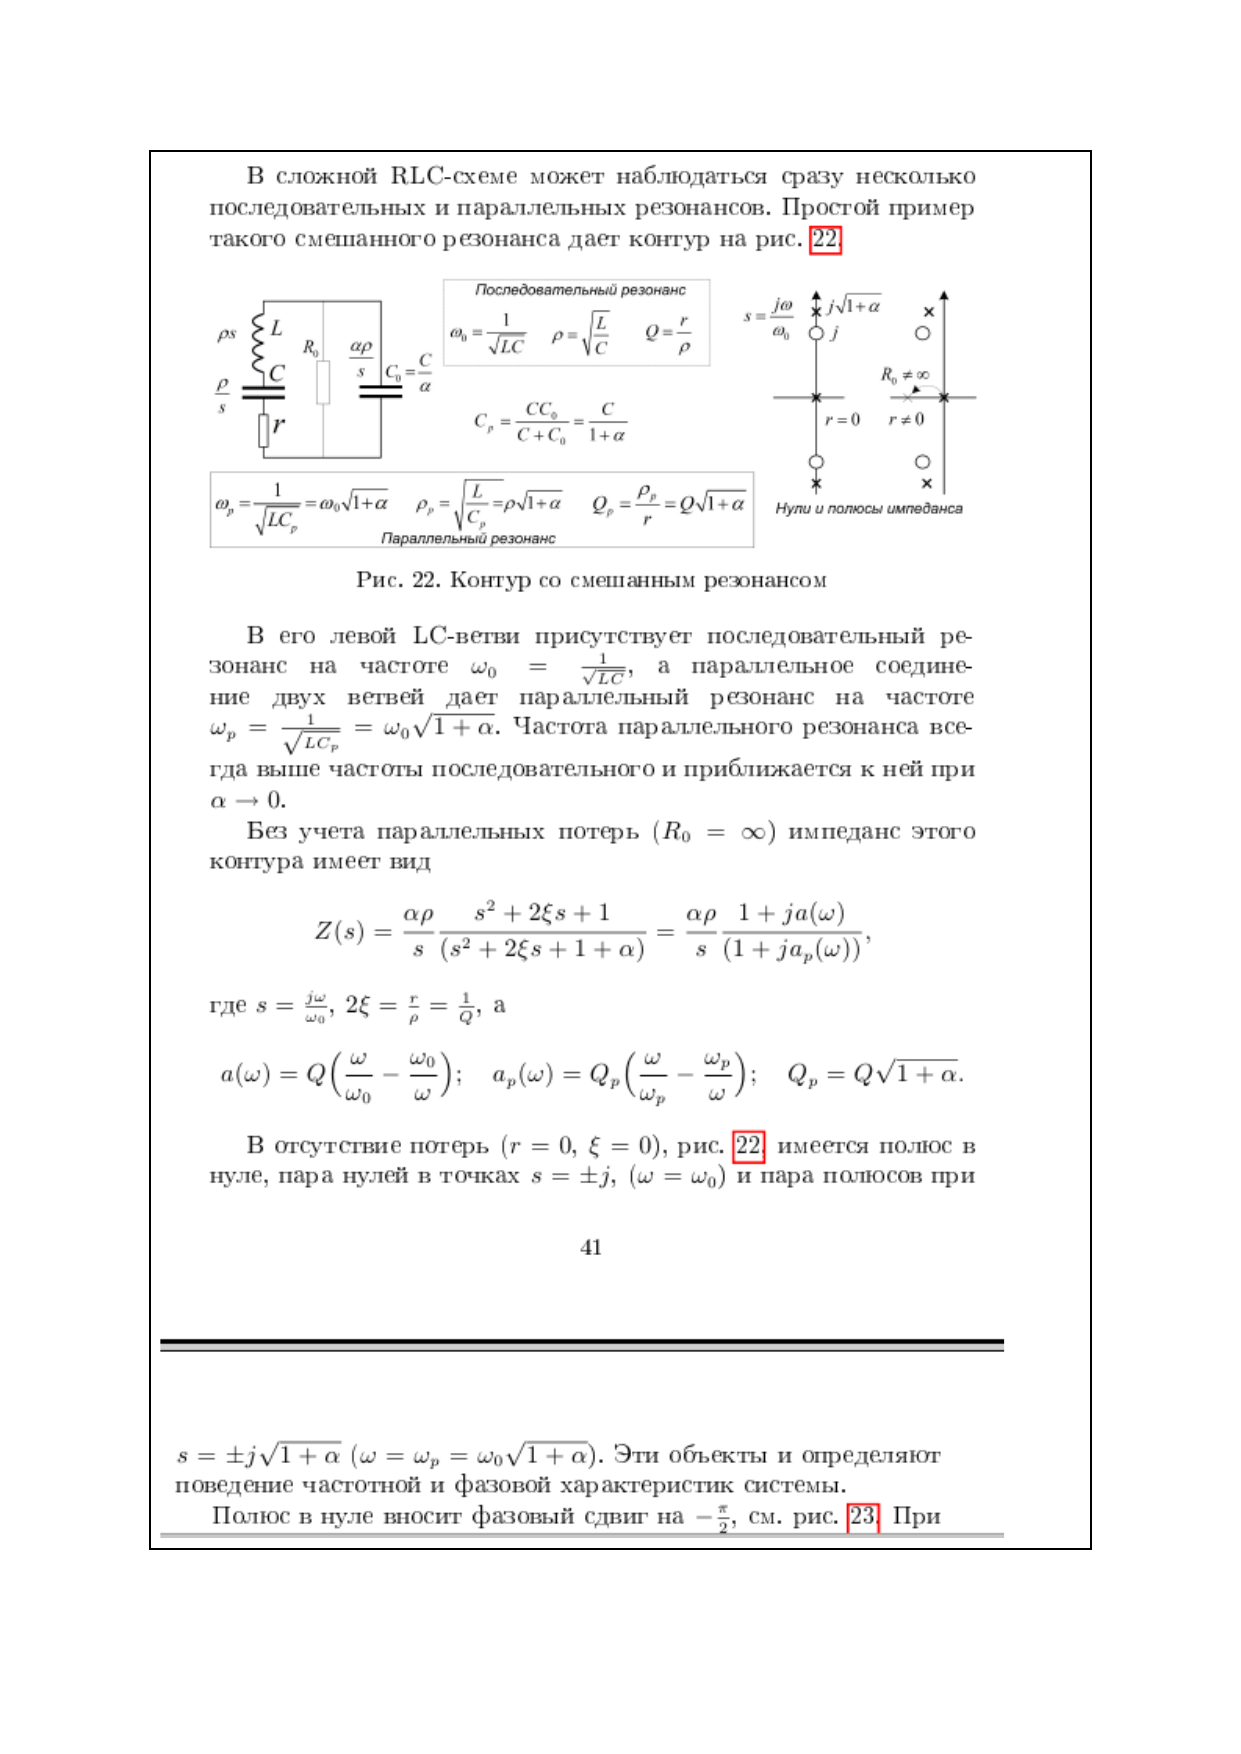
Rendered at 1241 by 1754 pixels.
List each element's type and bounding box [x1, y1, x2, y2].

table_cell [151, 152, 1090, 1548]
picture [160, 162, 1005, 1538]
